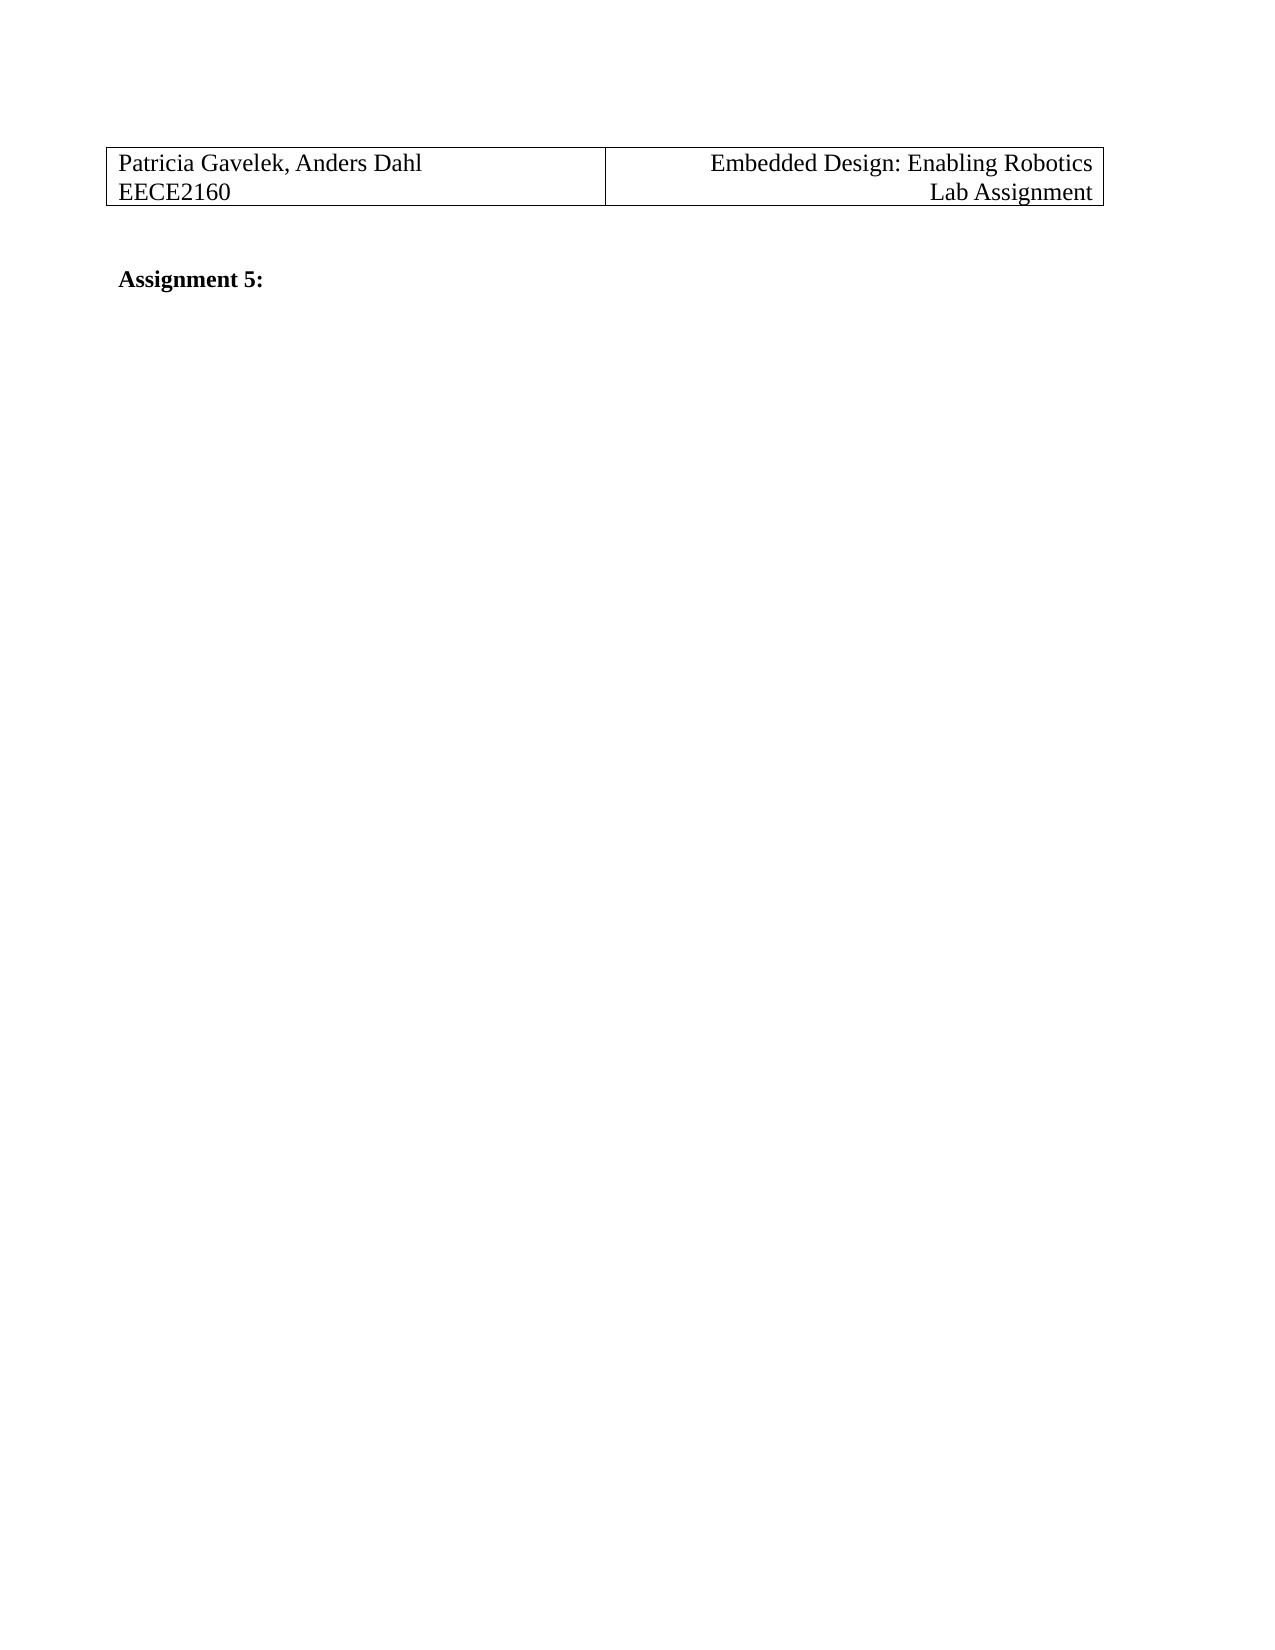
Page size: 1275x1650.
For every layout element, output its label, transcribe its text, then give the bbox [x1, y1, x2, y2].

text Assignment 5: [118, 265, 1157, 292]
